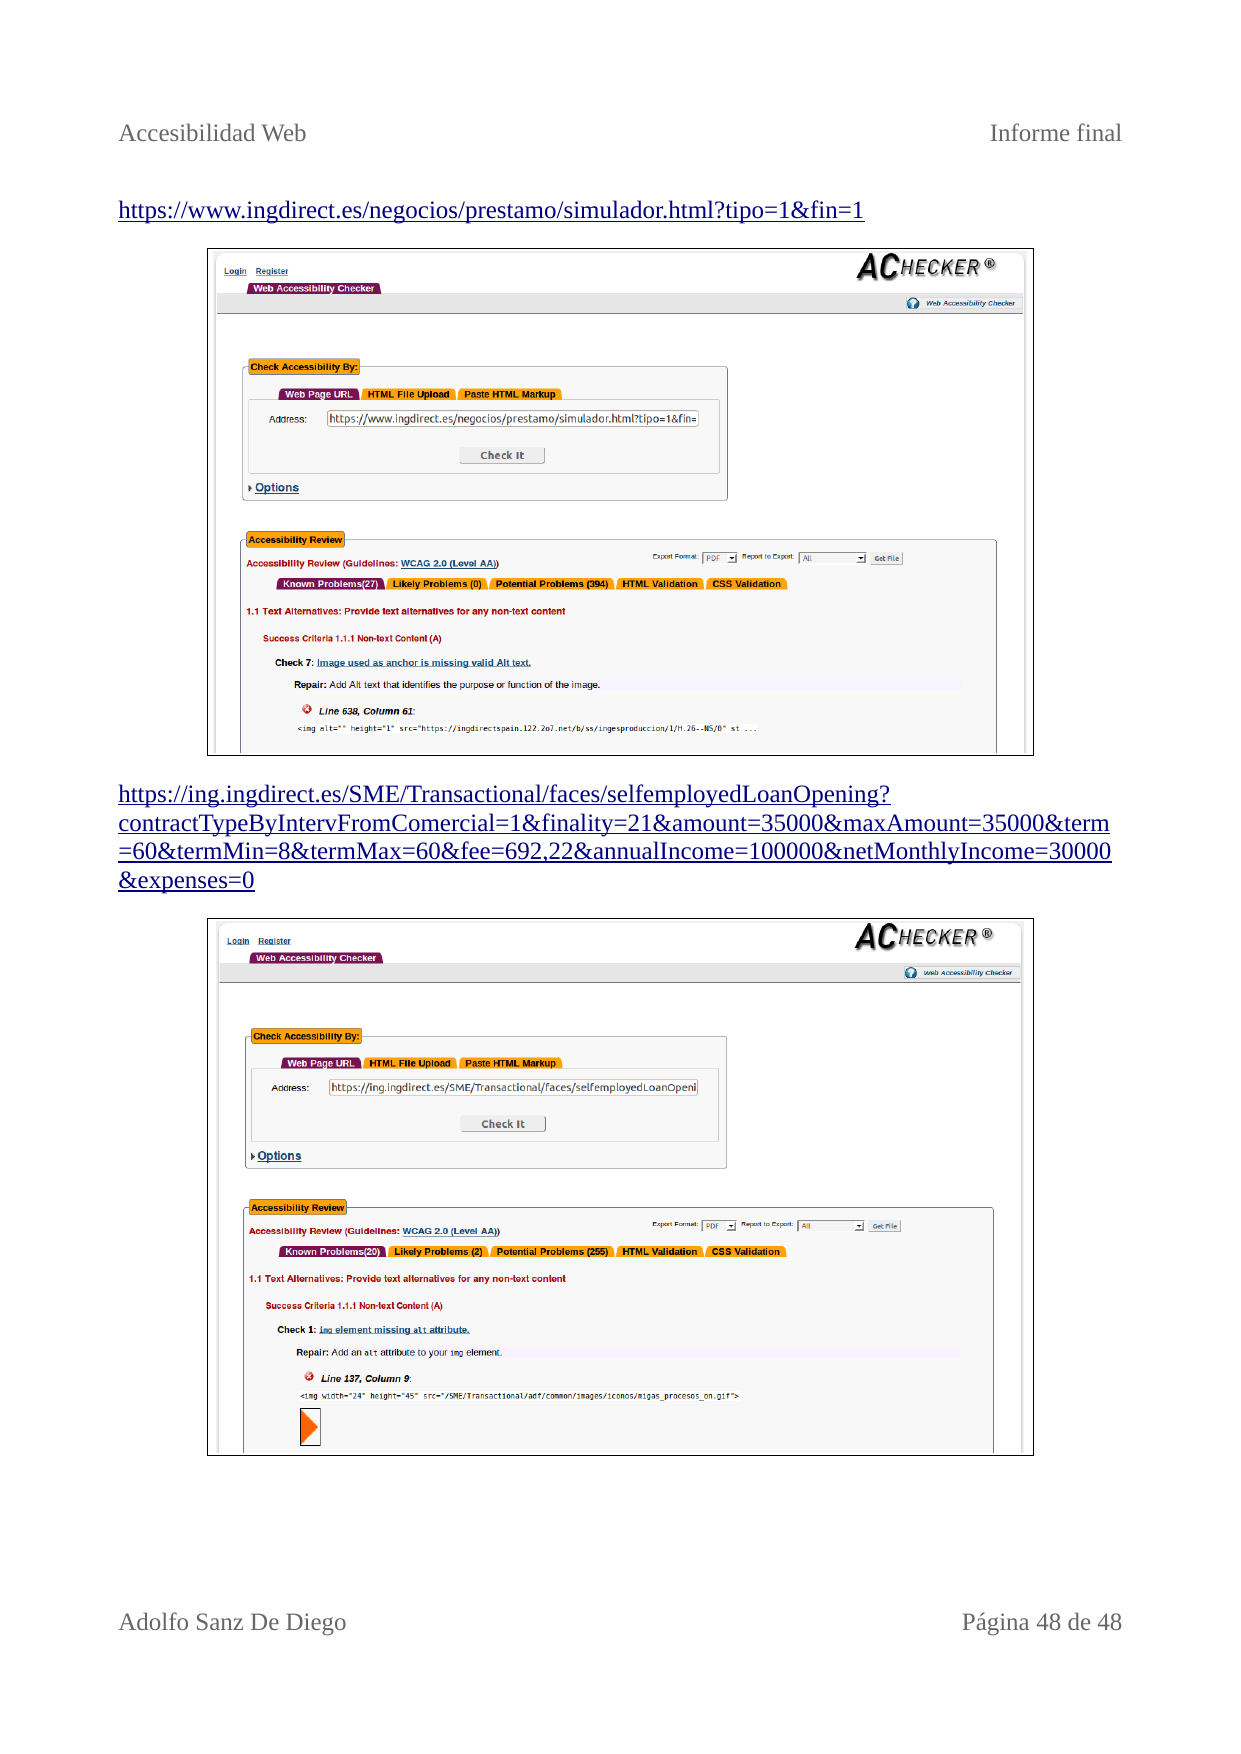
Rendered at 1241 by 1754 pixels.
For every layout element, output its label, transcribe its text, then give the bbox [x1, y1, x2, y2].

picture [209, 251, 1031, 753]
text https://ing.ingdirect.es/SME/Transactional/faces/selfemployedLoanOpening?contractTypeByIntervFromComercial=1&finality=21&amount=35000&maxAmount=35000&term=60&termMin=8&termMax=60&fee=692,22&annualIncome=100000&netMonthlyIncome=30000&expenses=0 [118, 779, 1122, 894]
picture [209, 920, 1031, 1453]
text https://www.ingdirect.es/negocios/prestamo/simulador.html?tipo=1&fin=1 [118, 196, 1122, 224]
